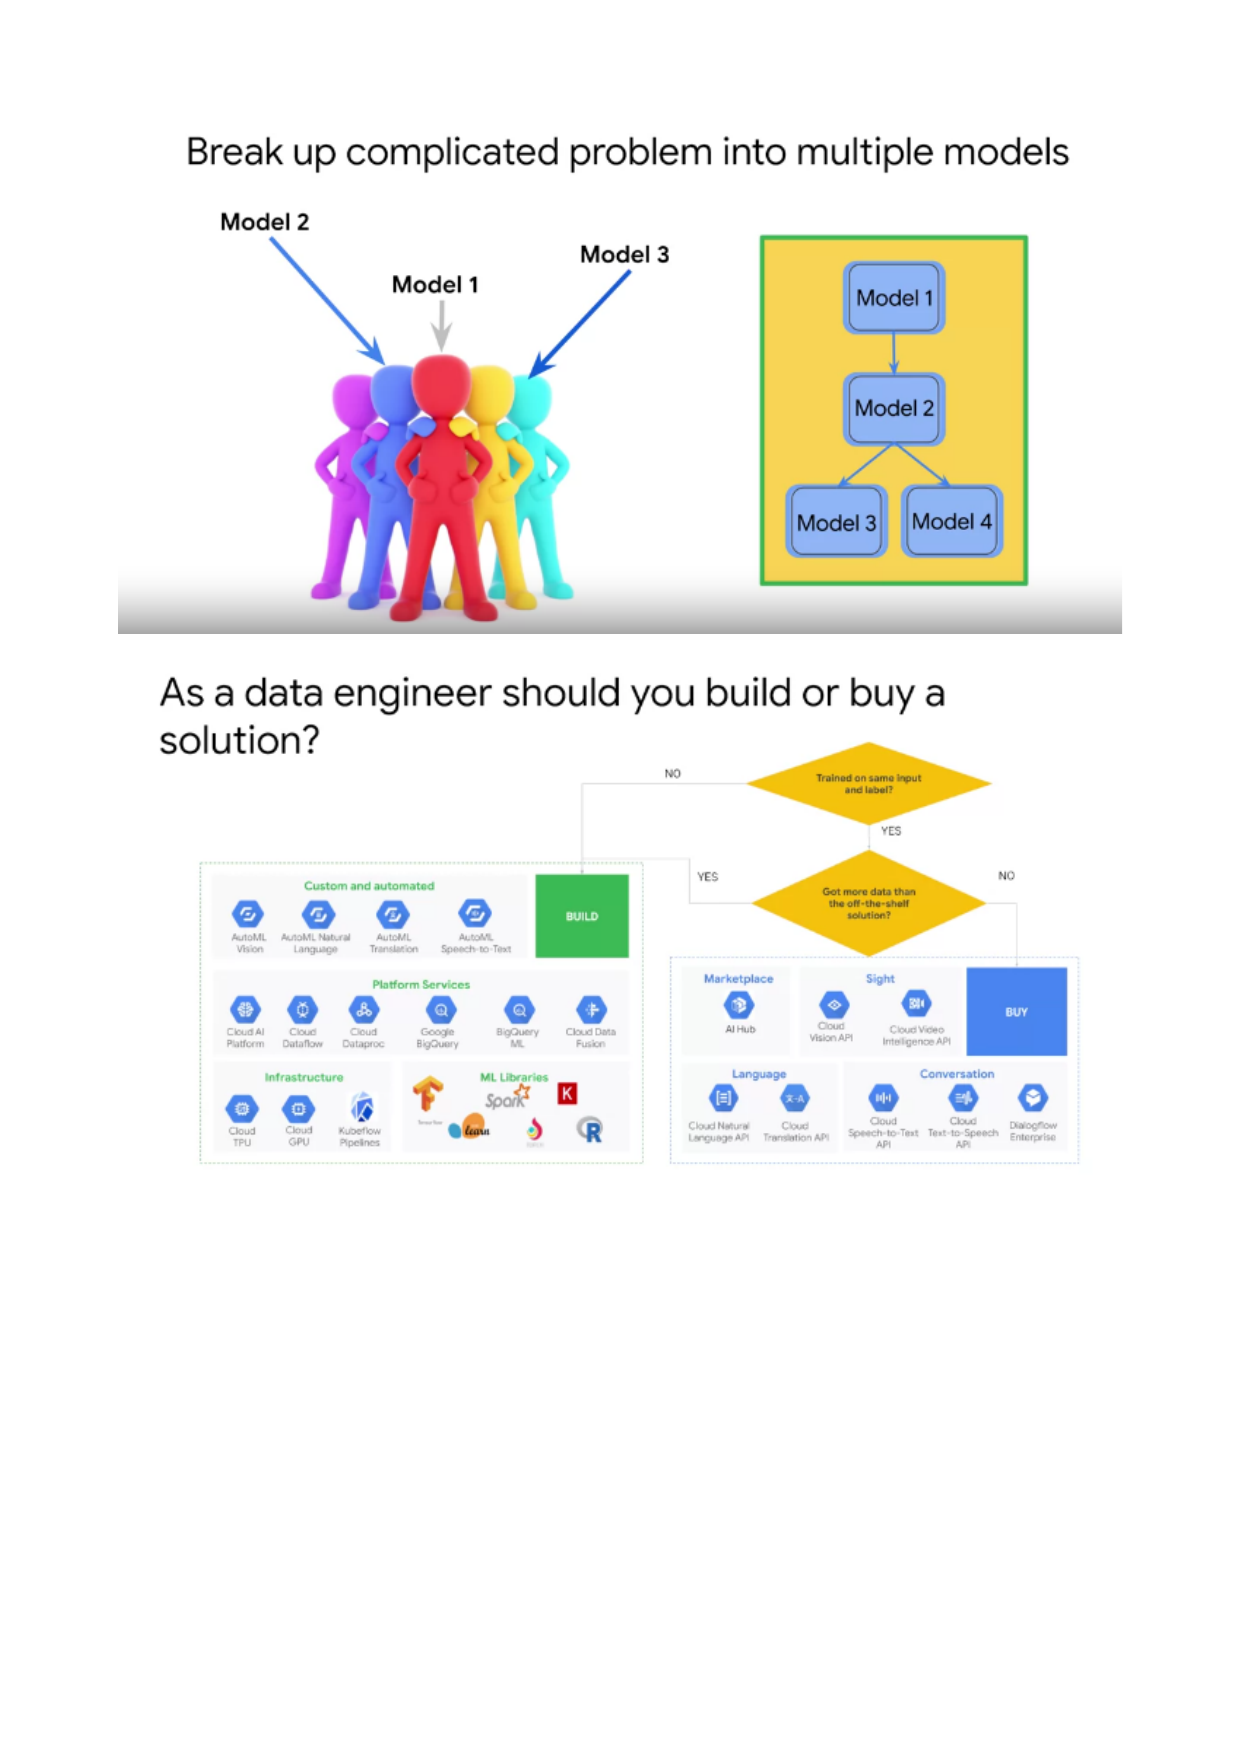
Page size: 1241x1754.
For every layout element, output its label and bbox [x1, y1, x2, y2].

picture [118, 662, 1123, 1202]
picture [118, 118, 1123, 634]
